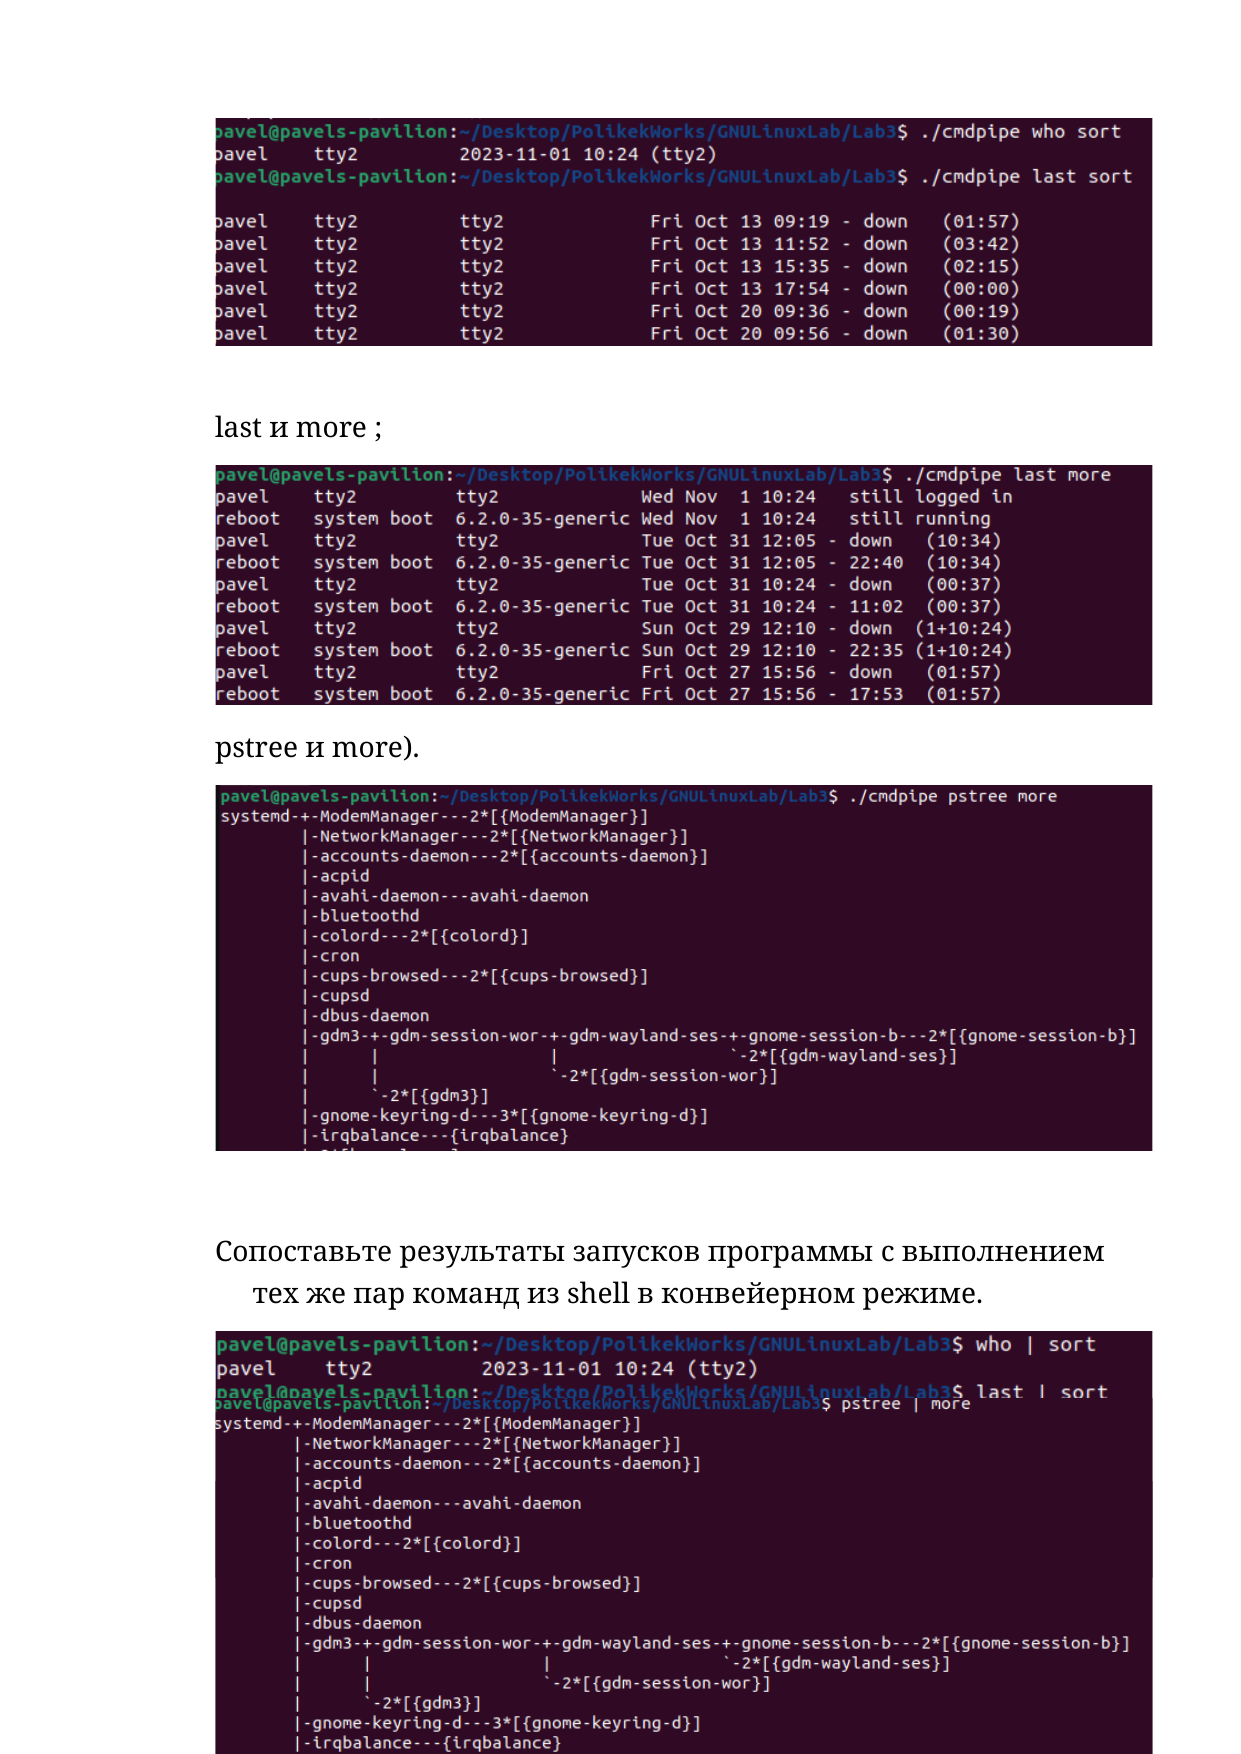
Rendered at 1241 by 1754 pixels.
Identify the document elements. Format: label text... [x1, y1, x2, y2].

picture [215, 1331, 1153, 1754]
picture [215, 118, 1153, 346]
text last и more ; [215, 407, 1152, 445]
text pstree и more). [215, 705, 1152, 765]
text Сопоставьте результаты запусков программы с выполнением тех же пар команд из shell в конвейерном режиме. [215, 1232, 1152, 1311]
picture [215, 465, 1153, 705]
picture [215, 785, 1153, 1151]
